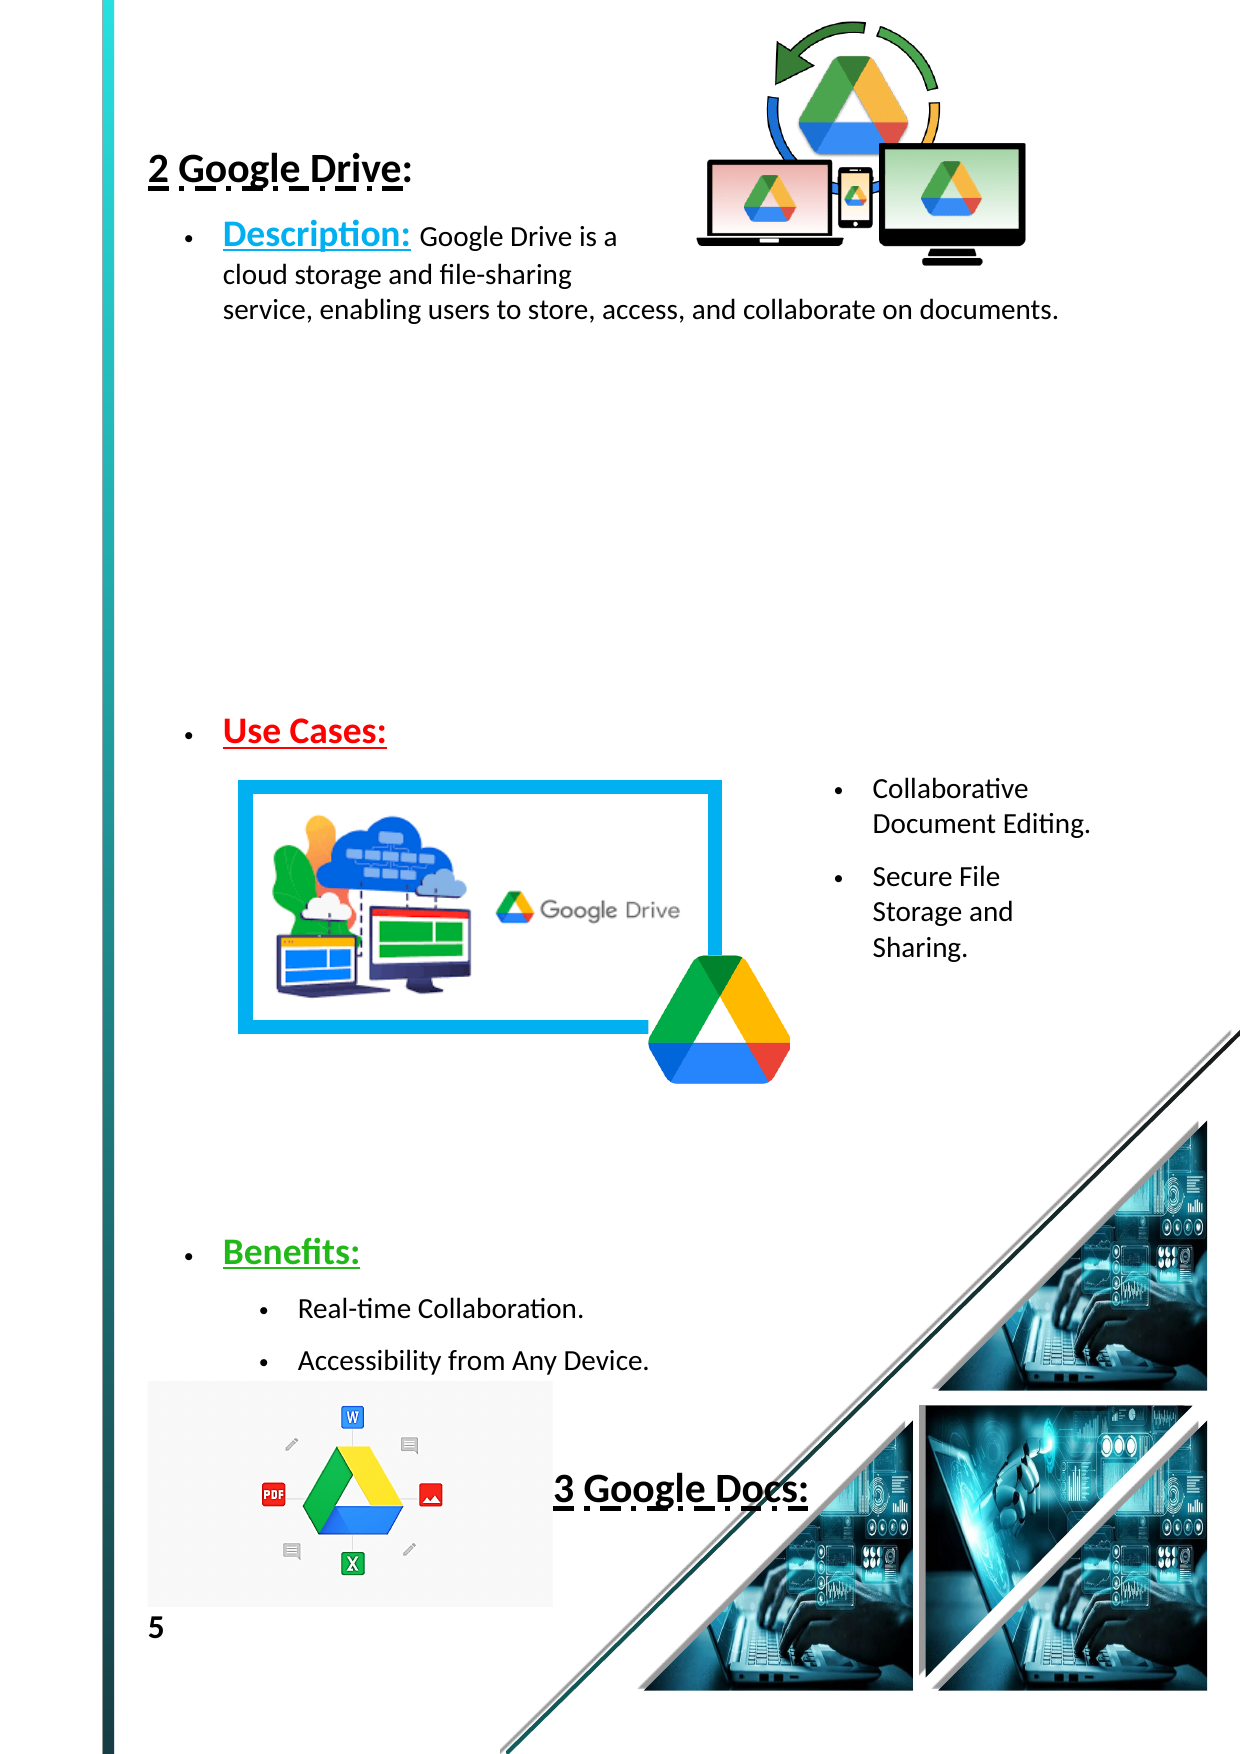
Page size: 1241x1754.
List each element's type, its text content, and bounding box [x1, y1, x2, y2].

list Real-time Collaboration. [260, 1290, 964, 1326]
list Use Cases: [185, 707, 1093, 753]
list Description: Google Drive is a cloud storage and file-sharing service, enabling users to store, access, and collaborate on documents. [185, 210, 1093, 327]
list [946, 1290, 1027, 1326]
text [934, 142, 1093, 193]
text 3 Google Docs: [913, 1462, 919, 1513]
list [893, 1342, 975, 1378]
list Secure File Storage and Sharing. [722, 858, 1093, 965]
text [787, 142, 879, 182]
list Collaborative Document Editing. [260, 770, 1093, 841]
list [1000, 1228, 1089, 1273]
list Benefits: [185, 1228, 1027, 1273]
text 3 Google Docs: [553, 1462, 789, 1513]
text 3 Google Docs: [756, 1462, 861, 1513]
text 2 Google Drive: [148, 142, 782, 193]
list Accessibility from Any Device. [260, 1342, 911, 1378]
